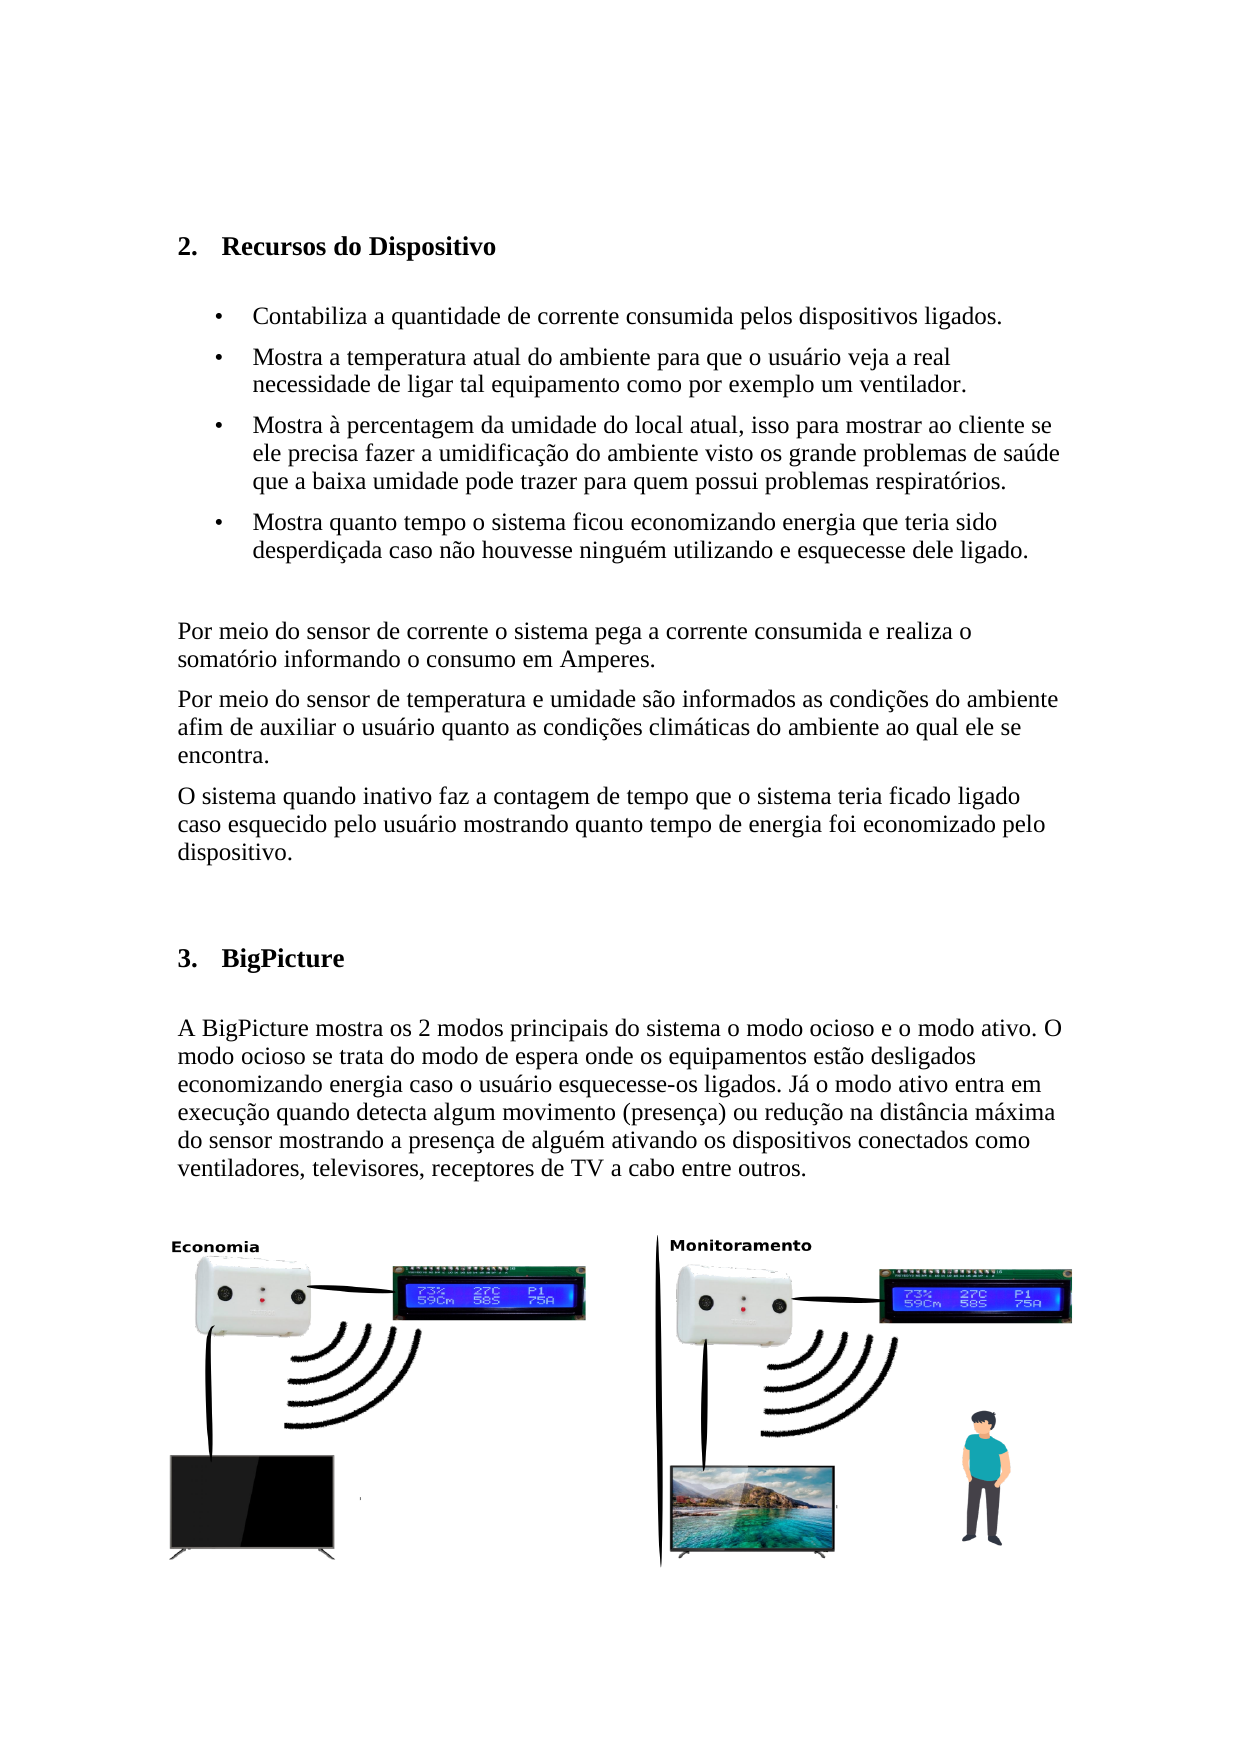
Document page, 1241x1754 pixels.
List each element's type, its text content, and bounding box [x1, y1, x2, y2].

list Mostra à percentagem da umidade do local atual, isso para mostrar ao cliente se ele precisa fazer a umidificação do ambiente visto os grande problemas de saúde que a baixa umidade pode trazer para quem possui problemas respiratórios. [215, 411, 1063, 495]
text Por meio do sensor de temperatura e umidade são informados as condições do ambiente afim de auxiliar o usuário quanto as condições climáticas do ambiente ao qual ele se encontra. [177, 685, 1063, 769]
title Recursos do Dispositivo [177, 231, 1063, 261]
text O sistema quando inativo faz a contagem de tempo que o sistema teria ficado ligado caso esquecido pelo usuário mostrando quanto tempo de energia foi economizado pelo dispositivo. [177, 782, 1063, 866]
picture [165, 1222, 1075, 1593]
text A BigPicture mostra os 2 modos principais do sistema o modo ocioso e o modo ativo. O modo ocioso se trata do modo de espera onde os equipamentos estão desligados economizando energia caso o usuário esquecesse-os ligados. Já o modo ativo entra em execução quando detecta algum movimento (presença) ou redução na distância máxima do sensor mostrando a presença de alguém ativando os dispositivos conectados como ventiladores, televisores, receptores de TV a cabo entre outros. [177, 1014, 1063, 1182]
text Por meio do sensor de corrente o sistema pega a corrente consumida e realiza o somatório informando o consumo em Amperes. [177, 617, 1063, 673]
title BigPicture [177, 943, 1063, 973]
list Contabiliza a quantidade de corrente consumida pelos dispositivos ligados. [215, 302, 1063, 330]
list Mostra quanto tempo o sistema ficou economizando energia que teria sido desperdiçada caso não houvesse ninguém utilizando e esquecesse dele ligado. [215, 507, 1063, 563]
list Mostra a temperatura atual do ambiente para que o usuário veja a real necessidade de ligar tal equipamento como por exemplo um ventilador. [215, 342, 1063, 398]
